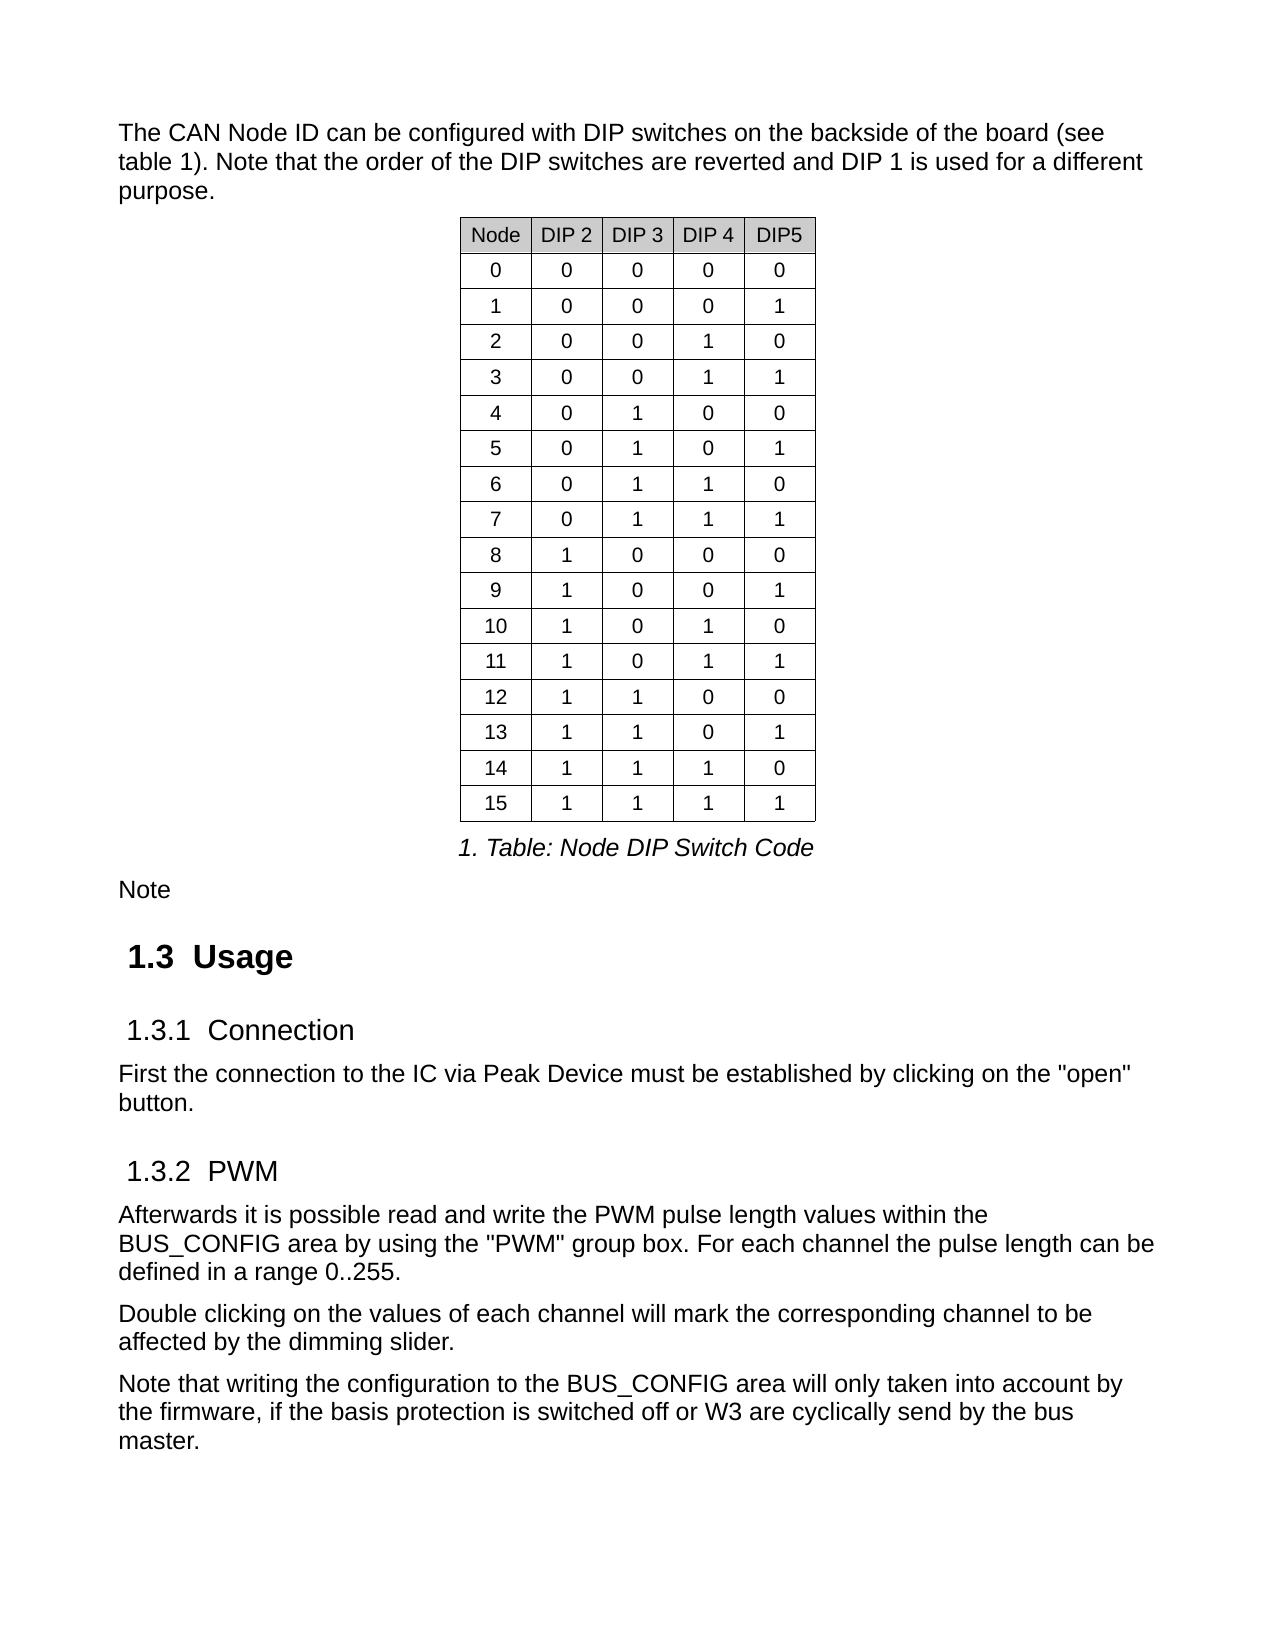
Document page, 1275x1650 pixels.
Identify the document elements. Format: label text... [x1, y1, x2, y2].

table_cell 0 [745, 680, 815, 714]
table_cell 1 [603, 467, 673, 501]
table_cell 5 [461, 431, 531, 466]
table_cell 0 [674, 538, 744, 572]
table_cell 1 [674, 360, 744, 394]
table_cell 1 [532, 751, 602, 785]
table_cell 0 [745, 396, 815, 430]
table_cell 4 [461, 396, 531, 430]
table_cell 12 [461, 680, 531, 714]
text Afterwards it is possible read and write the PWM pulse length values within the BUS_CONFIG area by using the "PWM" group box. For each channel the pulse length can be defined in a range 0..255. [118, 1200, 1157, 1286]
table_cell 11 [461, 644, 531, 679]
table_cell 7 [461, 502, 531, 537]
table_cell 0 [745, 254, 815, 288]
table_cell 14 [461, 751, 531, 785]
text Note that writing the configuration to the BUS_CONFIG area will only taken into account by the firmware, if the basis protection is switched off or W3 are cyclically send by the bus master. [118, 1369, 1157, 1455]
table_cell 0 [603, 609, 673, 643]
table_cell 0 [532, 502, 602, 537]
table_cell 0 [745, 538, 815, 572]
table_cell 0 [532, 431, 602, 466]
table_cell 0 [532, 289, 602, 323]
table_cell 1 [674, 325, 744, 359]
table_cell 0 [532, 325, 602, 359]
table_cell 1 [603, 431, 673, 466]
table_cell 0 [532, 467, 602, 501]
table_cell 1 [745, 360, 815, 394]
table_cell 0 [532, 396, 602, 430]
table_cell 1 [532, 715, 602, 750]
table_cell 9 [461, 573, 531, 608]
table_cell 8 [461, 538, 531, 572]
table_cell 0 [674, 396, 744, 430]
text Note [118, 874, 1157, 903]
table_cell 1 [745, 431, 815, 466]
table_cell 1 [532, 573, 602, 608]
table_cell 0 [532, 360, 602, 394]
subtitle Connection [118, 1013, 1157, 1046]
table_header DIP5 [745, 218, 815, 252]
table_header Node [461, 218, 531, 252]
table_cell 0 [745, 467, 815, 501]
table_cell 0 [461, 254, 531, 288]
table_cell 0 [674, 573, 744, 608]
table_header DIP 3 [603, 218, 673, 252]
table_cell 3 [461, 360, 531, 394]
table_cell 1 [603, 502, 673, 537]
table_cell 1 [532, 644, 602, 679]
table_cell 0 [603, 254, 673, 288]
table_cell 1 [674, 786, 744, 821]
subtitle PWM [118, 1154, 1157, 1187]
table_cell 1 [532, 786, 602, 821]
table_cell 1 [745, 786, 815, 821]
table_cell 1 [745, 573, 815, 608]
table_cell 0 [745, 325, 815, 359]
table_cell 6 [461, 467, 531, 501]
table_cell 1 [745, 715, 815, 750]
table_cell 1 [603, 715, 673, 750]
table_cell 0 [603, 325, 673, 359]
table_cell 1 [532, 609, 602, 643]
table_cell 1 [745, 289, 815, 323]
table_cell 1 [745, 502, 815, 537]
table_cell 0 [674, 680, 744, 714]
table_header DIP 2 [532, 218, 602, 252]
table_cell 1 [603, 396, 673, 430]
text First the connection to the IC via Peak Device must be established by clicking on the "open" button. [118, 1059, 1157, 1116]
table_cell 1 [674, 644, 744, 679]
table_cell 1 [674, 467, 744, 501]
table_cell 0 [603, 573, 673, 608]
table_cell 10 [461, 609, 531, 643]
table_cell 0 [745, 751, 815, 785]
table_cell 1 [674, 502, 744, 537]
table_cell 1 [674, 609, 744, 643]
table_cell 0 [674, 431, 744, 466]
table_header DIP 4 [674, 218, 744, 252]
table_cell 0 [603, 289, 673, 323]
table_cell 13 [461, 715, 531, 750]
table_cell 1 [532, 680, 602, 714]
table_cell 1 [603, 786, 673, 821]
text The CAN Node ID can be configured with DIP switches on the backside of the board (see table 1). Note that the order of the DIP switches are reverted and DIP 1 is used for a different purpose. [118, 118, 1157, 204]
table_cell 15 [461, 786, 531, 821]
table_cell 0 [674, 289, 744, 323]
table_cell 0 [603, 644, 673, 679]
table_cell 0 [603, 360, 673, 394]
text Double clicking on the values of each channel will mark the corresponding channel to be affected by the dimming slider. [118, 1299, 1157, 1356]
table_cell 0 [674, 715, 744, 750]
table_cell 1 [603, 751, 673, 785]
table_cell 0 [532, 254, 602, 288]
text 1. Table: Node DIP Switch Code [118, 833, 1157, 862]
table_cell 1 [603, 680, 673, 714]
table_cell 1 [461, 289, 531, 323]
table_cell 0 [745, 609, 815, 643]
table_cell 1 [532, 538, 602, 572]
table_cell 2 [461, 325, 531, 359]
subtitle Usage [118, 937, 1157, 975]
table_cell 1 [745, 644, 815, 679]
table_cell 0 [674, 254, 744, 288]
table_cell 1 [674, 751, 744, 785]
table_cell 0 [603, 538, 673, 572]
